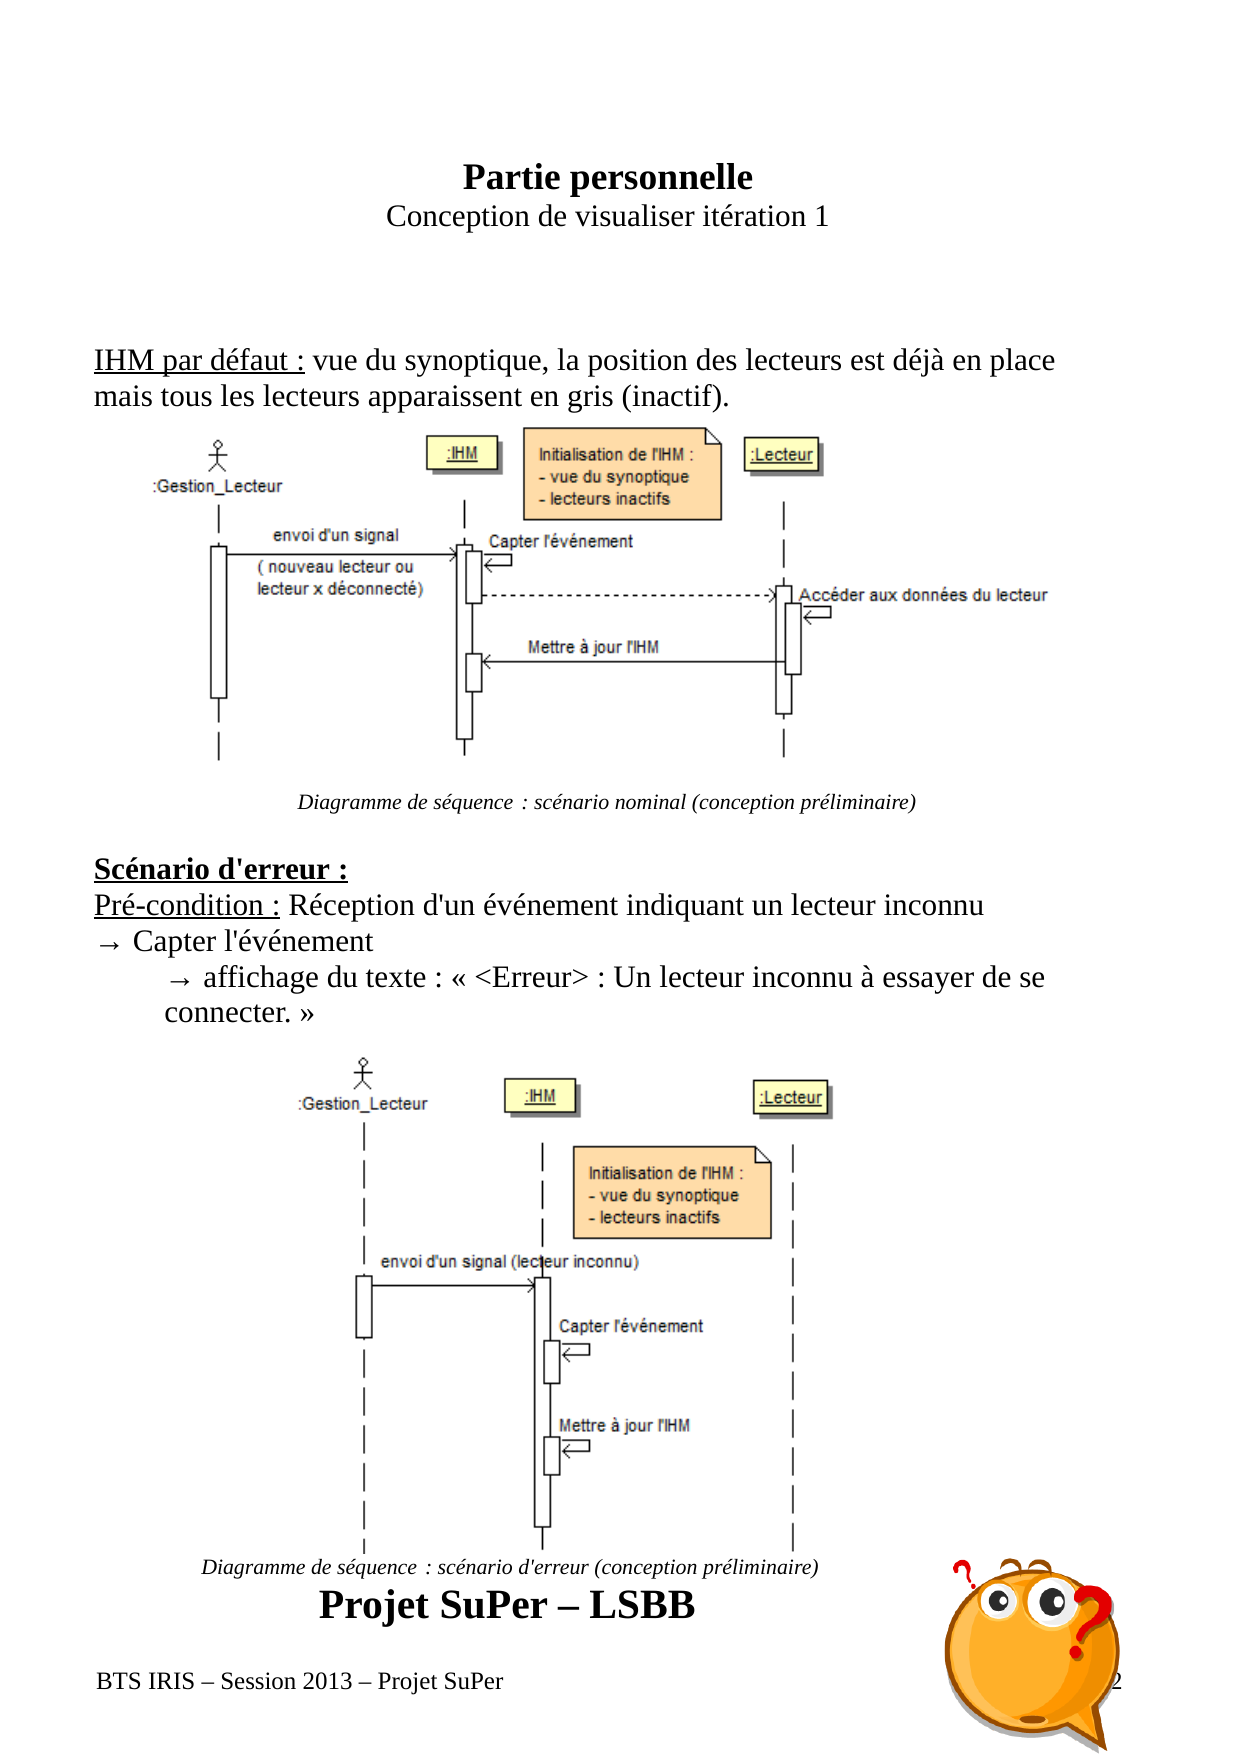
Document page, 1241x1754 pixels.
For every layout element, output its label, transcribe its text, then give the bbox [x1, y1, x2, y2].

text → affichage du texte : « <Erreur> : Un lecteur inconnu à essayer de se connecter. » [164, 958, 1122, 1030]
text Partie personnelle [94, 154, 1122, 197]
text IHM par défaut : vue du synoptique, la position des lecteurs est déjà en place mais tous les lecteurs apparaissent en gris (inactif). [94, 341, 1122, 413]
text Projet SuPer – LSBB [94, 1579, 928, 1627]
text Diagramme de séquence : scénario nominal (conception préliminaire) [94, 789, 1122, 814]
picture [928, 1556, 1124, 1754]
text Scénario d'erreur : [94, 850, 1122, 886]
text Diagramme de séquence : scénario d'erreur (conception préliminaire) [94, 1030, 1122, 1579]
text Conception de visualiser itération 1 [94, 197, 1122, 233]
text → Capter l'événement [94, 922, 1122, 958]
text Pré-condition : Réception d'un événement indiquant un lecteur inconnu [94, 886, 1122, 922]
